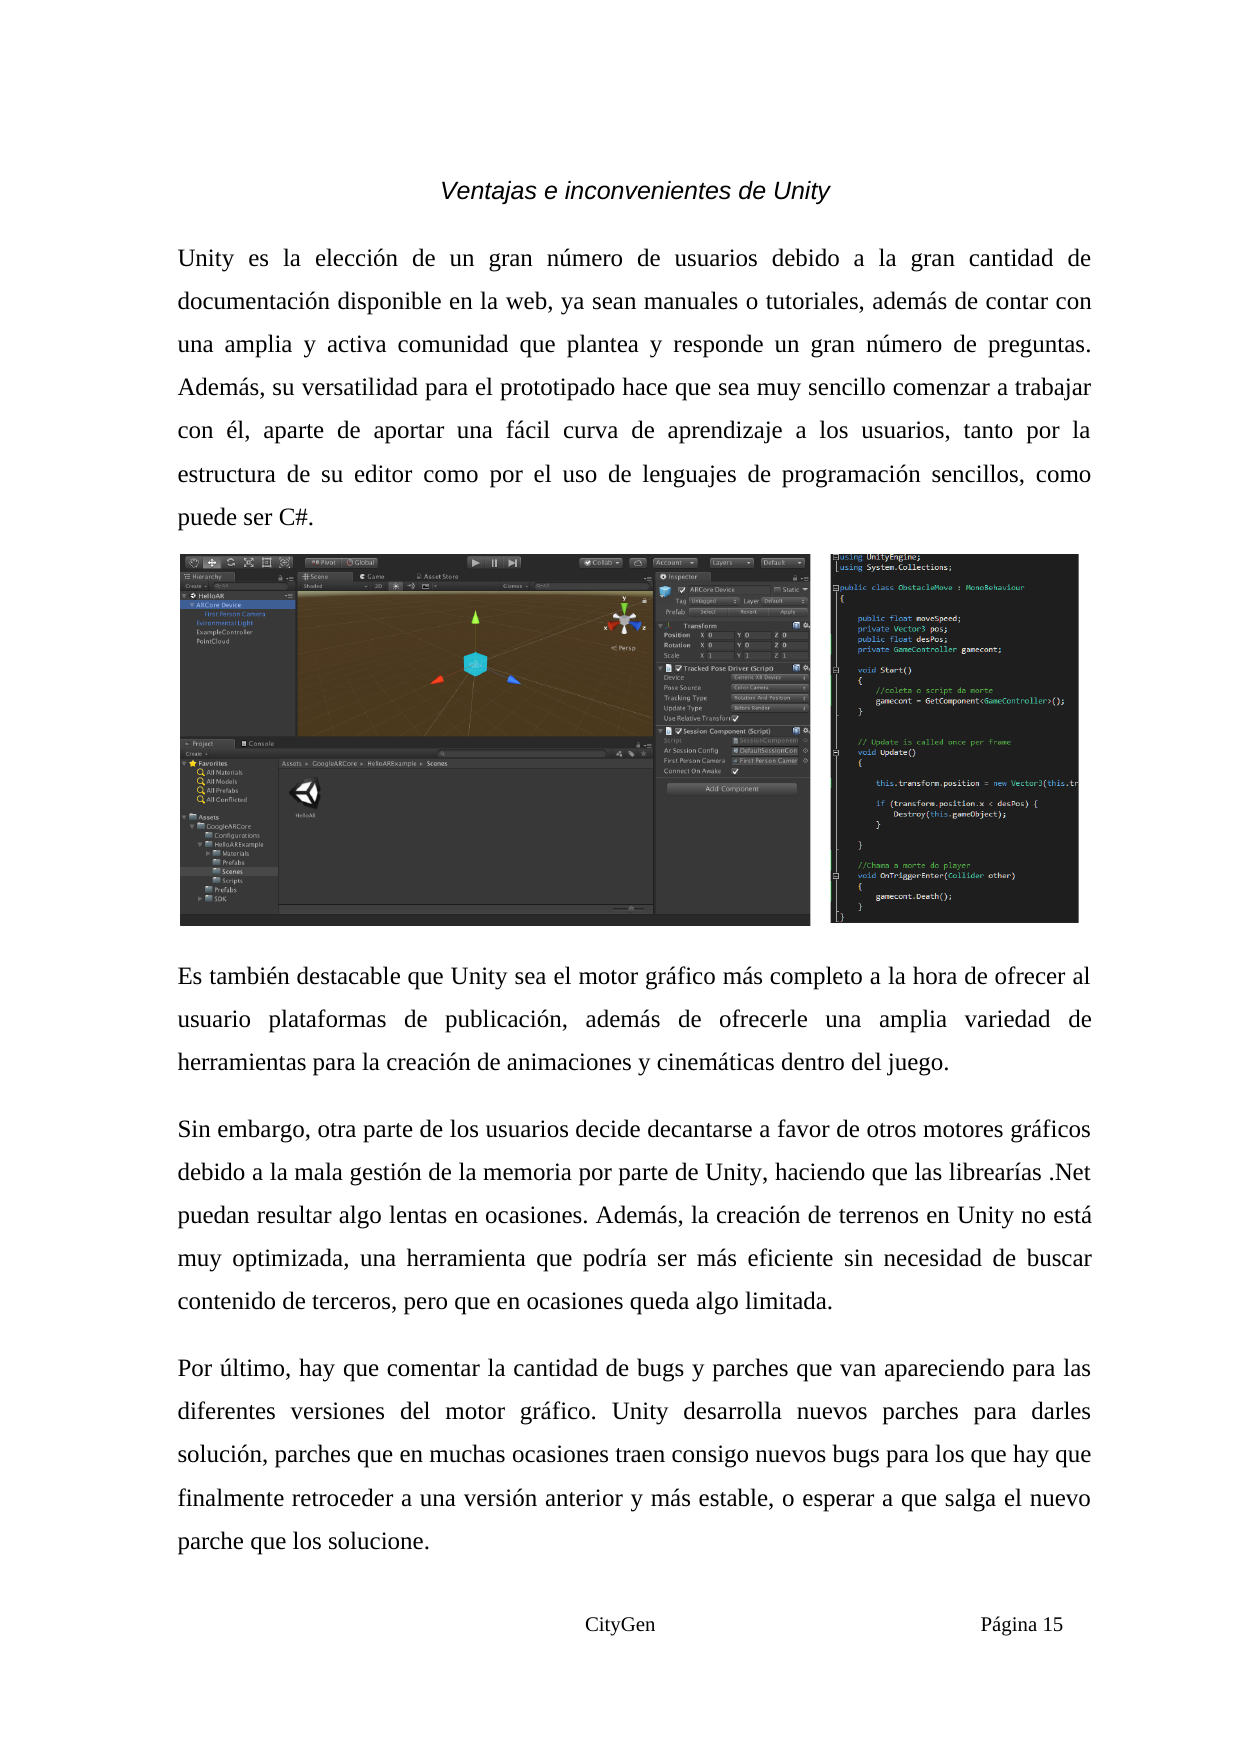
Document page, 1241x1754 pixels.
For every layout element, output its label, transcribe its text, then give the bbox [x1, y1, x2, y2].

subtitle Ventajas e inconvenientes de Unity [177, 176, 1093, 205]
text Unity es la elección de un gran número de usuarios debido a la gran cantidad de documentación disponible en la web, ya sean manuales o tutoriales, además de contar con una amplia y activa comunidad que plantea y responde un gran número de preguntas. Además, su versatilidad para el prototipado hace que sea muy sencillo comenzar a trabajar con él, aparte de aportar una fácil curva de aprendizaje a los usuarios, tanto por la estructura de su editor como por el uso de lenguajes de programación sencillos, como puede ser C#. [177, 243, 1093, 531]
text Es también destacable que Unity sea el motor gráfico más completo a la hora de ofrecer al usuario plataformas de publicación, además de ofrecerle una amplia variedad de herramientas para la creación de animaciones y cinemáticas dentro del juego. [177, 702, 1093, 1076]
picture [830, 554, 1079, 923]
text Por último, hay que comentar la cantidad de bugs y parches que van apareciendo para las diferentes versiones del motor gráfico. Unity desarrolla nuevos parches para darles solución, parches que en muchas ocasiones traen consigo nuevos bugs para los que hay que finalmente retroceder a una versión anterior y más estable, o esperar a que salga el nuevo parche que los solucione. [177, 1353, 1093, 1554]
picture [180, 554, 811, 926]
text Sin embargo, otra parte de los usuarios decide decantarse a favor de otros motores gráficos debido a la mala gestión de la memoria por parte de Unity, haciendo que las librearías .Net puedan resultar algo lentas en ocasiones. Además, la creación de terrenos en Unity no está muy optimizada, una herramienta que podría ser más eficiente sin necesidad de buscar contenido de terceros, pero que en ocasiones queda algo limitada. [177, 1114, 1093, 1315]
